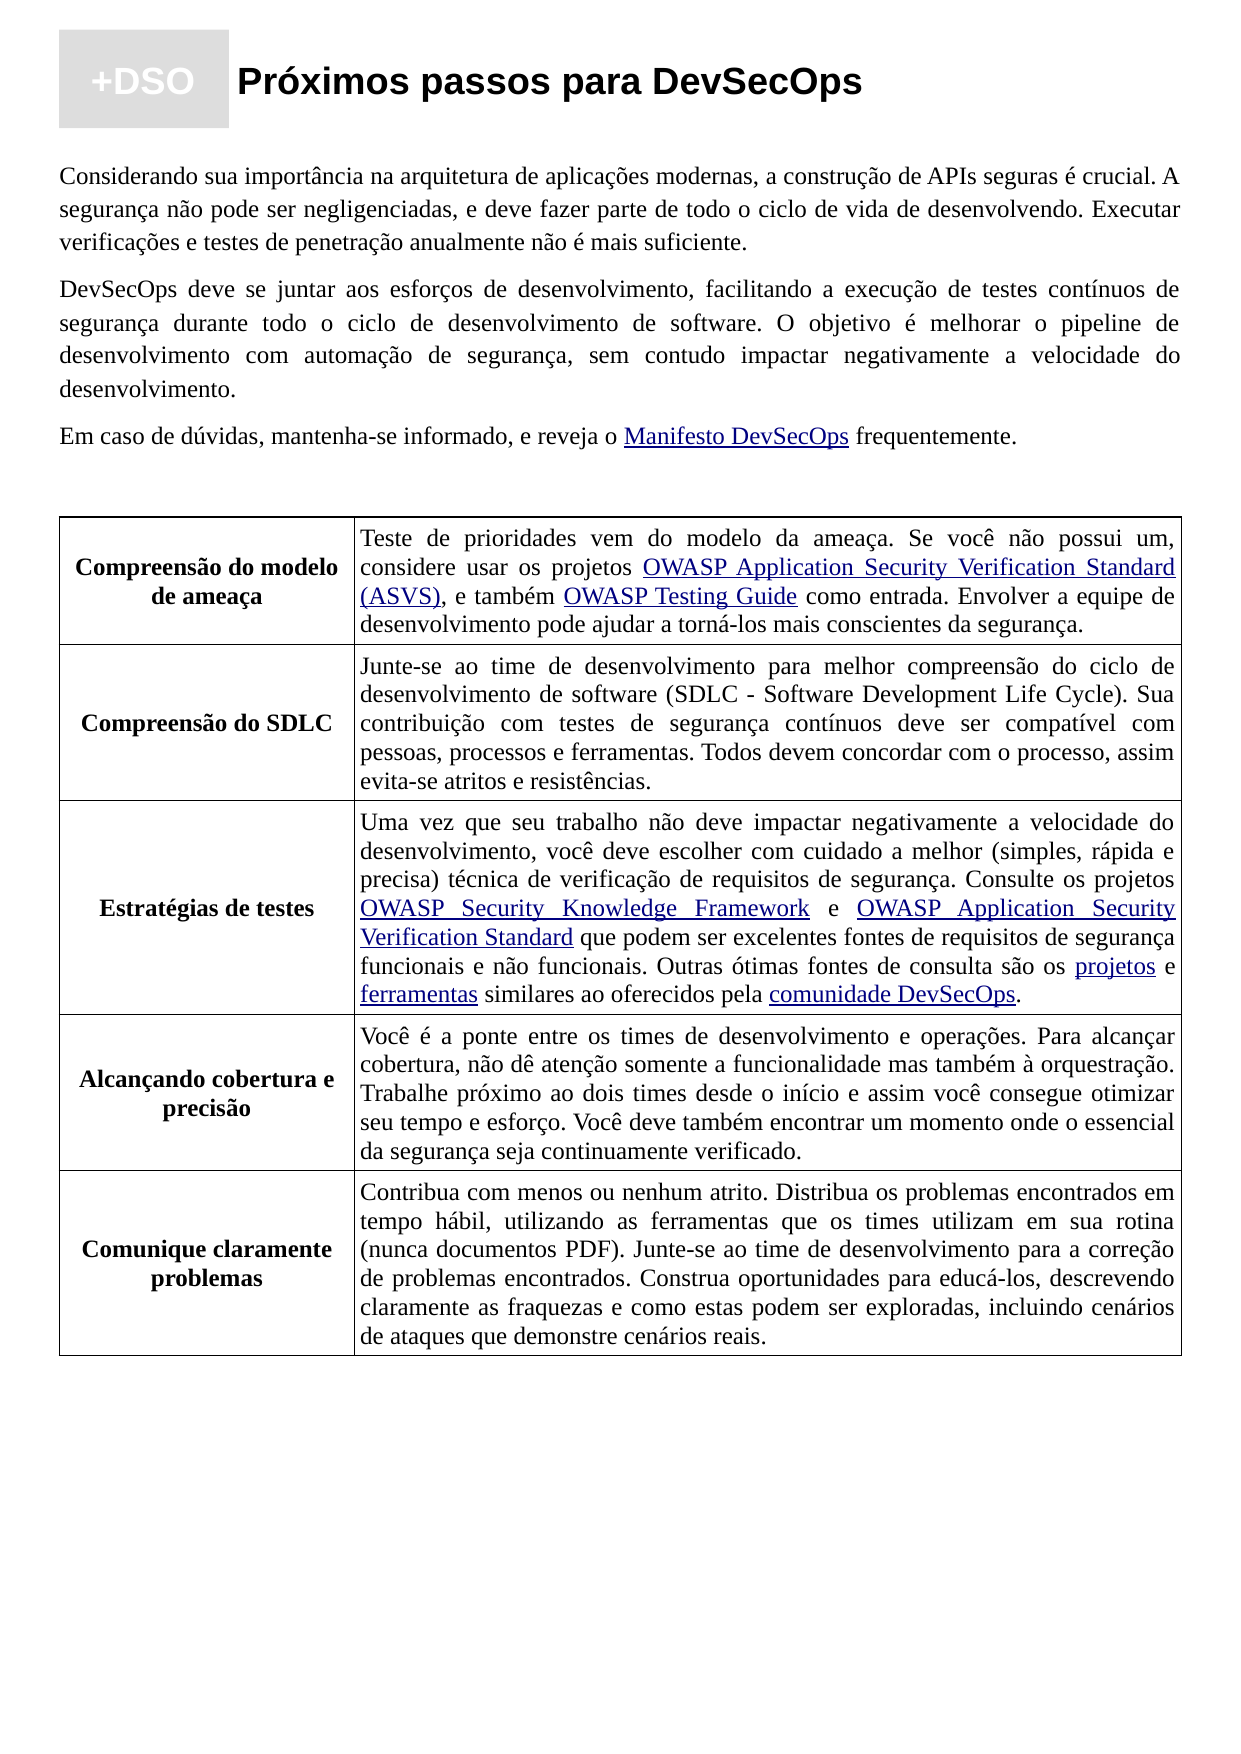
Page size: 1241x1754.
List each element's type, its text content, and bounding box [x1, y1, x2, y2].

table_cell Contribua com menos ou nenhum atrito. Distribua os problemas encontrados em tempo hábil, utilizando as ferramentas que os times utilizam em sua rotina (nunca documentos PDF). Junte-se ao time de desenvolvimento para a correção de problemas encontrados. Construa oportunidades para educá-los, descrevendo claramente as fraquezas e como estas podem ser exploradas, incluindo cenários de ataques que demonstre cenários reais. [355, 1171, 1181, 1355]
table_cell Você é a ponte entre os times de desenvolvimento e operações. Para alcançar cobertura, não dê atenção somente a funcionalidade mas também à orquestração. Trabalhe próximo ao dois times desde o início e assim você consegue otimizar seu tempo e esforço. Você deve também encontrar um momento onde o essencial da segurança seja continuamente verificado. [355, 1015, 1181, 1170]
table_cell Junte-se ao time de desenvolvimento para melhor compreensão do ciclo de desenvolvimento de software (SDLC - Software Development Life Cycle). Sua contribuição com testes de segurança contínuos deve ser compatível com pessoas, processos e ferramentas. Todos devem concordar com o processo, assim evita-se atritos e resistências. [355, 645, 1181, 800]
text Em caso de dúvidas, mantenha-se informado, e reveja o Manifesto DevSecOps frequentemente. [59, 421, 1181, 450]
table_cell Alcançando cobertura e precisão [60, 1015, 354, 1170]
table_header Compreensão do modelo de ameaça [60, 518, 354, 644]
table_cell Compreensão do SDLC [60, 645, 354, 800]
table_cell Estratégias de testes [60, 801, 354, 1014]
table_cell Uma vez que seu trabalho não deve impactar negativamente a velocidade do desenvolvimento, você deve escolher com cuidado a melhor (simples, rápida e precisa) técnica de verificação de requisitos de segurança. Consulte os projetos OWASP Security Knowledge Framework e OWASP Application Security Verification Standard que podem ser excelentes fontes de requisitos de segurança funcionais e não funcionais. Outras ótimas fontes de consulta são os projetos e ferramentas similares ao oferecidos pela comunidade DevSecOps. [355, 801, 1181, 1014]
table_header Teste de prioridades vem do modelo da ameaça. Se você não possui um, considere usar os projetos OWASP Application Security Verification Standard (ASVS), e também OWASP Testing Guide como entrada. Envolver a equipe de desenvolvimento pode ajudar a torná-los mais conscientes da segurança. [355, 518, 1181, 644]
text DevSecOps deve se juntar aos esforços de desenvolvimento, facilitando a execução de testes contínuos de segurança durante todo o ciclo de desenvolvimento de software. O objetivo é melhorar o pipeline de desenvolvimento com automação de segurança, sem contudo impactar negativamente a velocidade do desenvolvimento. [59, 274, 1181, 402]
text Considerando sua importância na arquitetura de aplicações modernas, a construção de APIs seguras é crucial. A segurança não pode ser negligenciadas, e deve fazer parte de todo o ciclo de vida de desenvolvendo. Executar verificações e testes de penetração anualmente não é mais suficiente. [59, 161, 1181, 256]
table_cell Comunique claramente problemas [60, 1171, 354, 1355]
